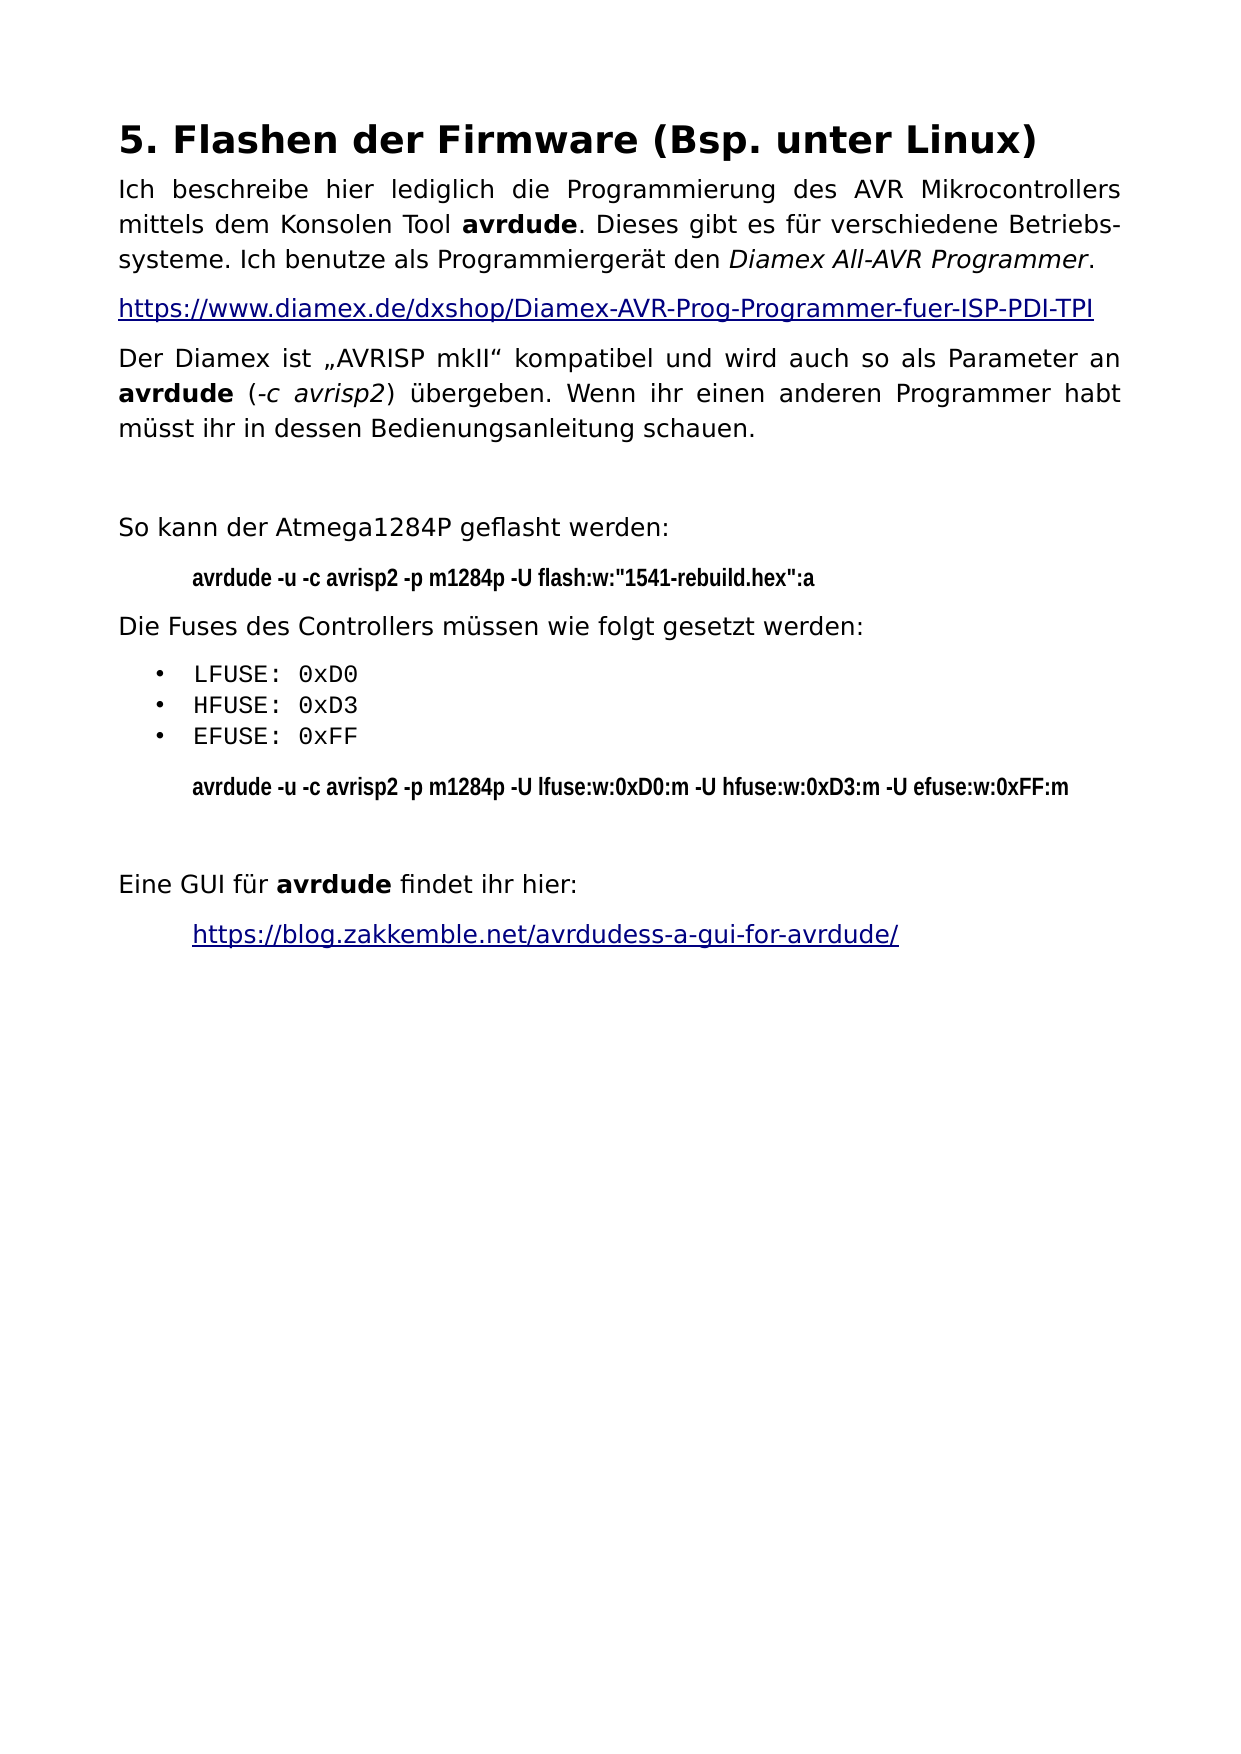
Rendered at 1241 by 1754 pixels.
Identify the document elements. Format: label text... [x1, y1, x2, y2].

text So kann der Atmega1284P geflasht werden: [118, 513, 1122, 542]
subtitle Flashen der Firmware (Bsp. unter Linux) [118, 118, 1122, 162]
text avrdude -u -c avrisp2 -p m1284p -U flash:w:"1541-rebuild.hex":a [118, 563, 1122, 591]
text Der Diamex ist „AVRISP mkII“ kompatibel und wird auch so als Parameter an avrdude (-c avrisp2) übergeben. Wenn ihr einen anderen Programmer habt müsst ihr in dessen Bedienungsanleitung schauen. [118, 344, 1122, 443]
text https://blog.zakkemble.net/avrdudess-a-gui-for-avrdude/ [118, 920, 1122, 949]
text Ich beschreibe hier lediglich die Programmierung des AVR Mikrocontrollers mittels dem Konsolen Tool avrdude. Dieses gibt es für verschiedene Betriebs-systeme. Ich benutze als Programmiergerät den Diamex All-AVR Programmer. [118, 175, 1122, 274]
text https://www.diamex.de/dxshop/Diamex-AVR-Prog-Programmer-fuer-ISP-PDI-TPI [118, 294, 1122, 323]
list EFUSE: 0xFF [156, 723, 1122, 752]
list LFUSE: 0xD0 [156, 661, 1122, 689]
text avrdude -u -c avrisp2 -p m1284p -U lfuse:w:0xD0:m -U hfuse:w:0xD3:m -U efuse:w:0xFF:m [118, 772, 1122, 801]
text Eine GUI für avrdude findet ihr hier: [118, 870, 1122, 899]
list HFUSE: 0xD3 [156, 692, 1122, 721]
text Die Fuses des Controllers müssen wie folgt gesetzt werden: [118, 612, 1122, 641]
